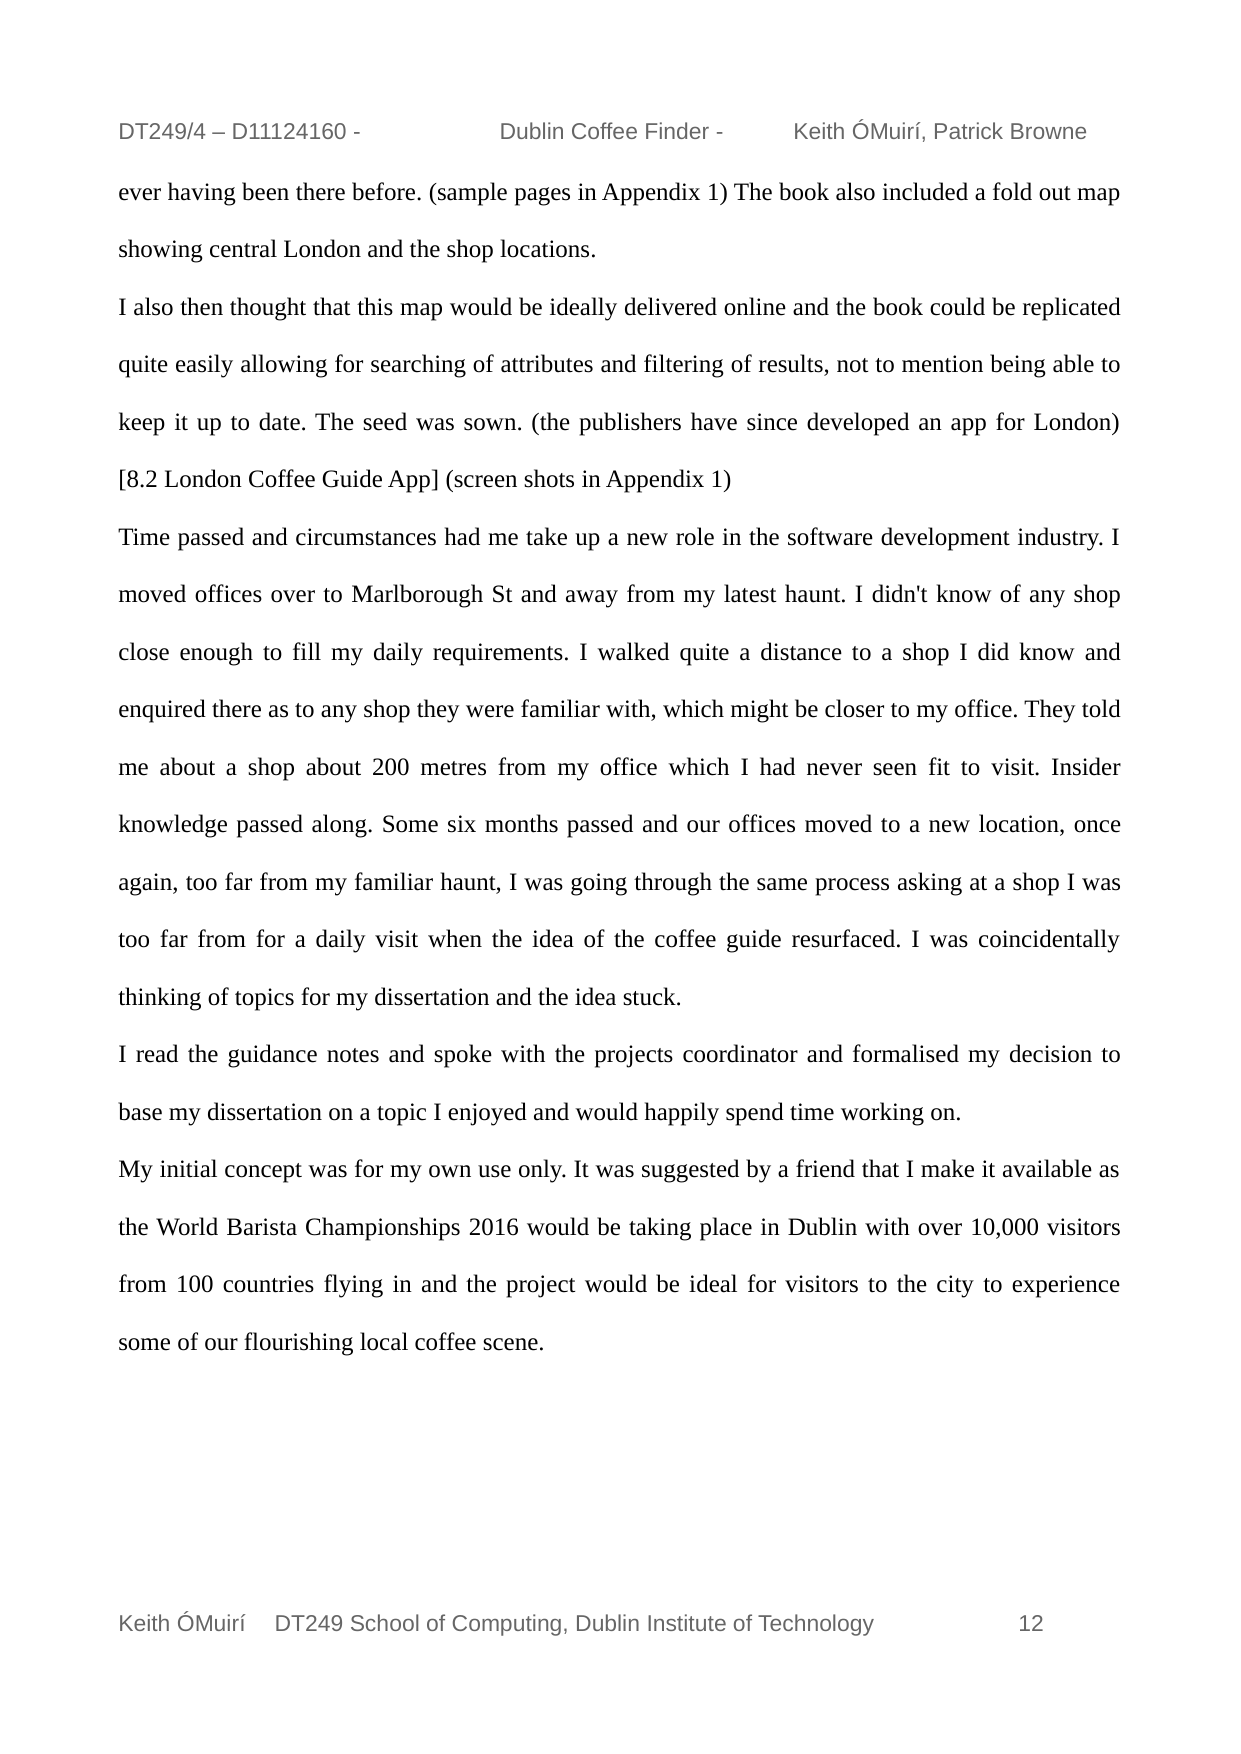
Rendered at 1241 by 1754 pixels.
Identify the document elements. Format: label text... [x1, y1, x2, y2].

text I also then thought that this map would be ideally delivered online and the book could be replicated quite easily allowing for searching of attributes and filtering of results, not to mention being able to keep it up to date. The seed was sown. (the publishers have since developed an app for London) [8.2 London Coffee Guide App] (screen shots in Appendix 1) [118, 292, 1122, 493]
text Time passed and circumstances had me take up a new role in the software development industry. I moved offices over to Marlborough St and away from my latest haunt. I didn't know of any shop close enough to fill my daily requirements. I walked quite a distance to a shop I did know and enquired there as to any shop they were familiar with, which might be closer to my office. They told me about a shop about 200 metres from my office which I had never seen fit to visit. Insider knowledge passed along. Some six months passed and our offices moved to a new location, once again, too far from my familiar haunt, I was going through the same process asking at a shop I was too far from for a daily visit when the idea of the coffee guide resurfaced. I was coincidentally thinking of topics for my dissertation and the idea stuck. [118, 522, 1122, 1011]
text I read the guidance notes and spoke with the projects coordinator and formalised my decision to base my dissertation on a topic I enjoyed and would happily spend time working on. [118, 1039, 1122, 1126]
text My initial concept was for my own use only. It was suggested by a friend that I make it available as the World Barista Championships 2016 would be taking place in Dublin with over 10,000 visitors from 100 countries flying in and the project would be ideal for visitors to the city to experience some of our flourishing local coffee scene. [118, 1154, 1122, 1356]
text ever having been there before. (sample pages in Appendix 1) The book also included a fold out map showing central London and the shop locations. [118, 177, 1122, 263]
